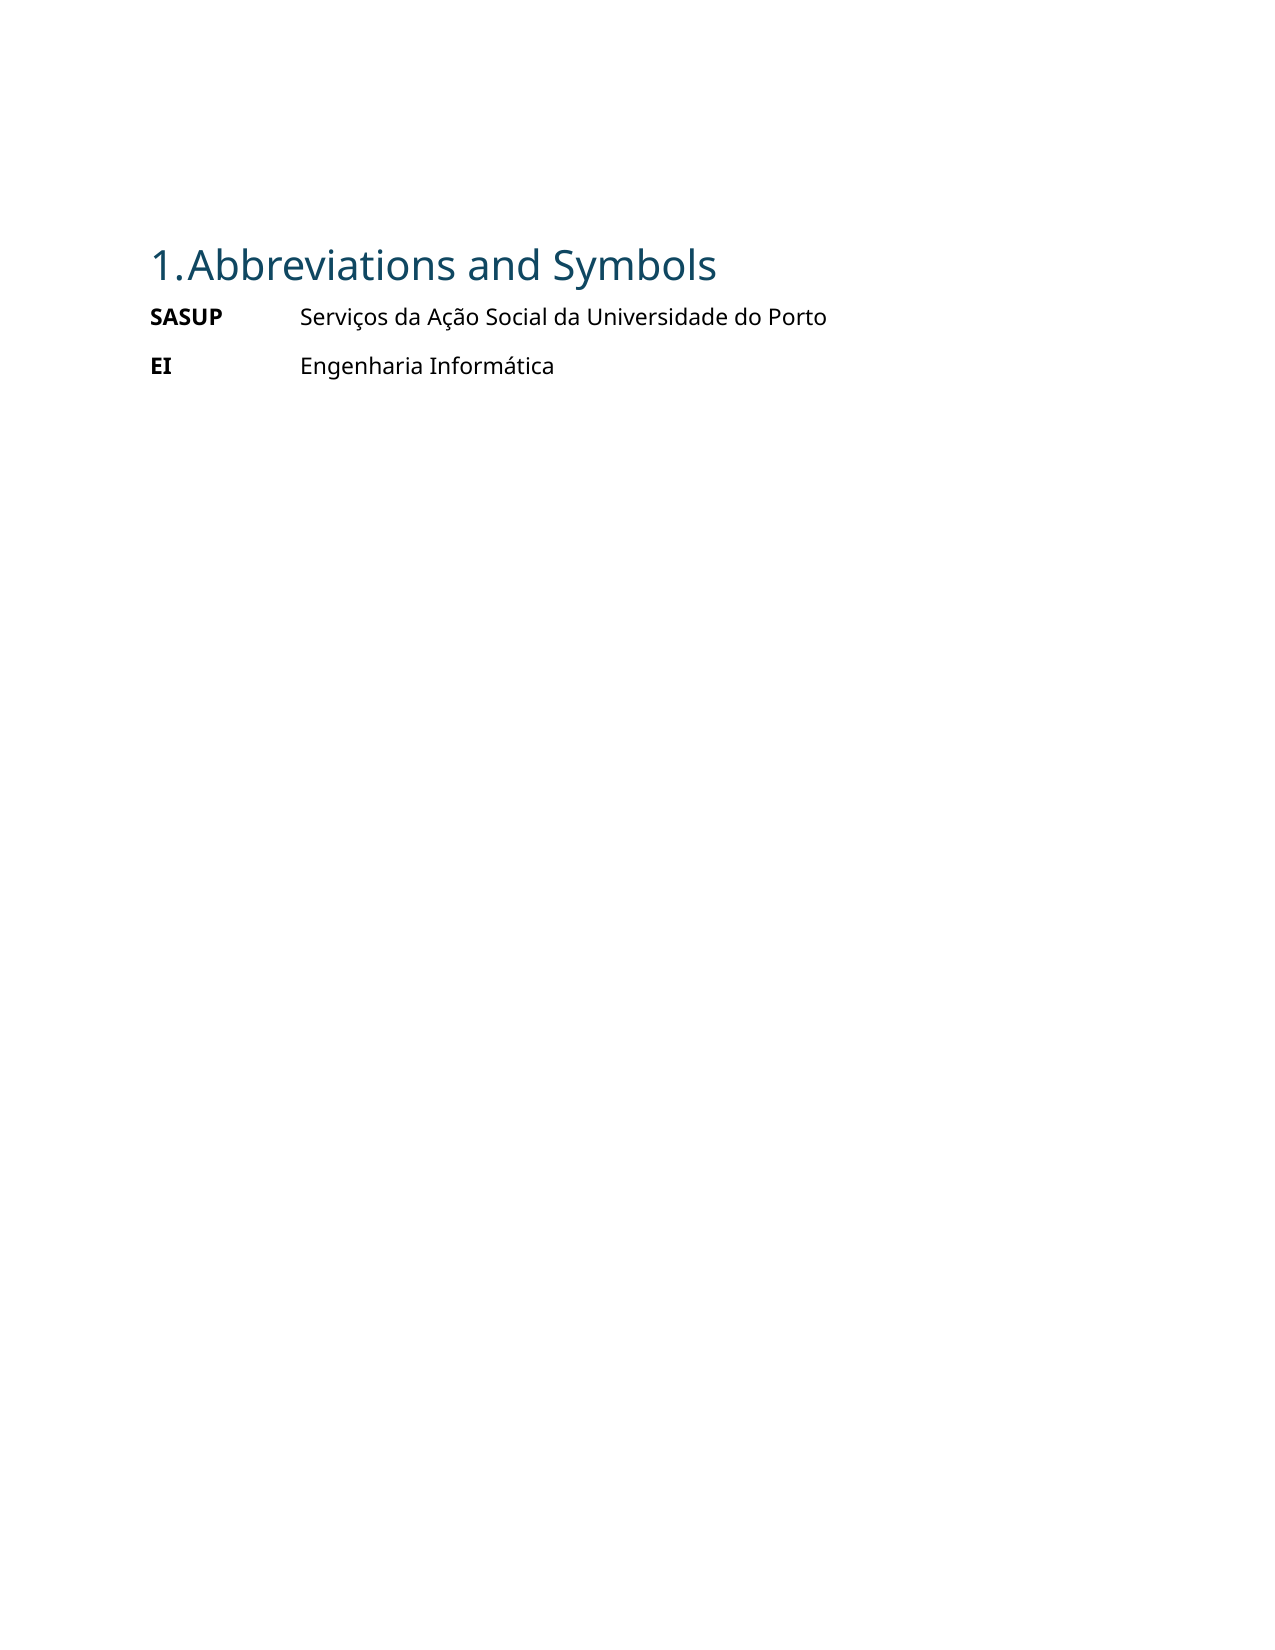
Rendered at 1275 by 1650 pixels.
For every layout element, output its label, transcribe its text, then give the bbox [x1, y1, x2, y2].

text EI Engenharia Informática [150, 349, 1125, 381]
subtitle Abbreviations and Symbols [150, 236, 1125, 292]
text SASUP Serviços da Ação Social da Universidade do Porto [150, 301, 1125, 333]
